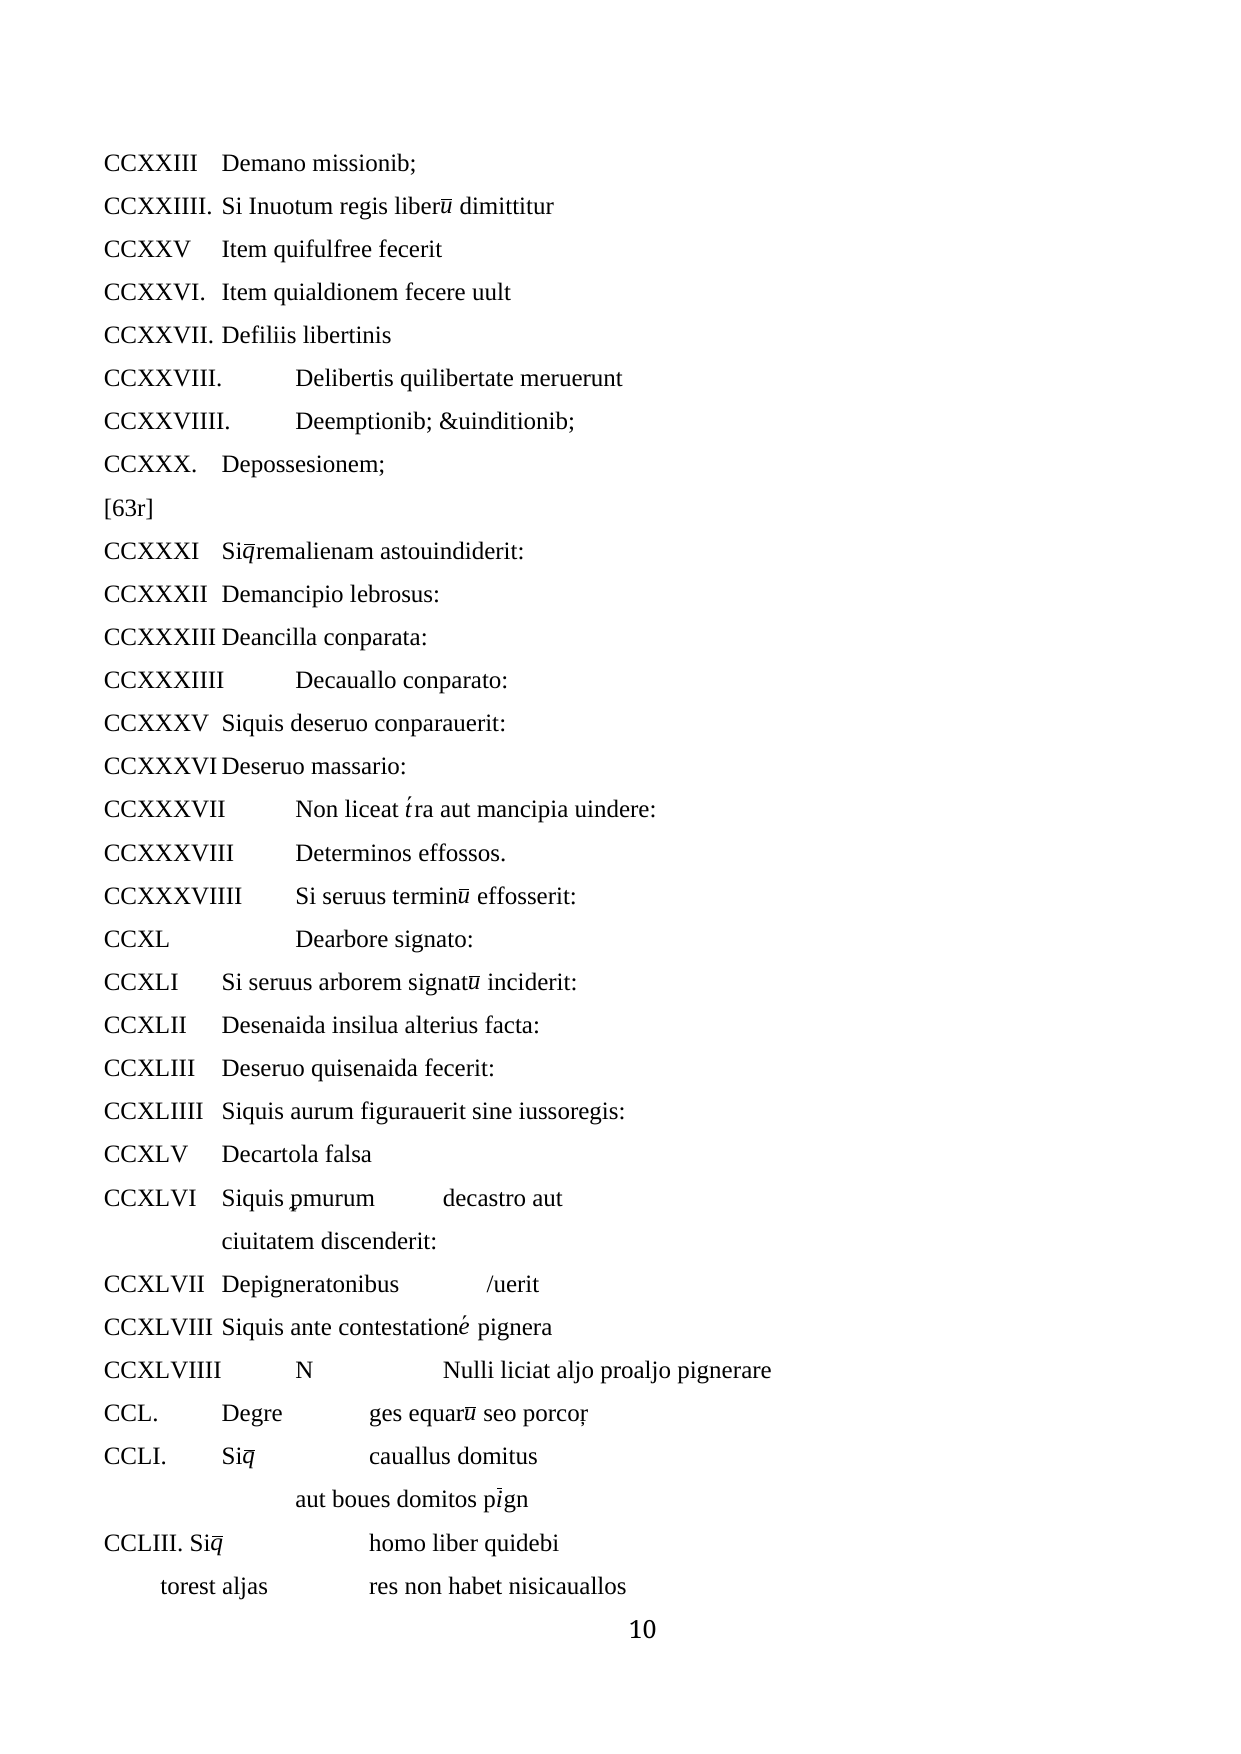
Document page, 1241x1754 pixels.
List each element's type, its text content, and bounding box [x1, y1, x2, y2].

text ciuitatem discenderit: [103, 1226, 1211, 1254]
text CCXLVIIII N Nulli liciat aljo proaljo pignerare [103, 1355, 1211, 1384]
text CCXLI Si seruus arborem signat inciderit: [103, 967, 1211, 996]
text CCXLVI Siquis ᵱmurum decastro aut [103, 1183, 1211, 1211]
text torest aljas res non habet nisicauallos [103, 1571, 1211, 1599]
text CCXXXIII Deancilla conparata: [103, 622, 1211, 651]
text CCXXIIII. Si Inuotum regis liber dimittitur [103, 191, 1211, 219]
text CCXXV Item quifulfree fecerit [103, 234, 1211, 263]
text [63r] [103, 493, 1211, 521]
text CCXLVII Depigneratonibus /uerit [103, 1269, 1211, 1298]
text aut boues domitos pgn [103, 1484, 1211, 1513]
text CCXLII Desenaida insilua alterius facta: [103, 1010, 1211, 1039]
text CCXXX. Depossesionem; [103, 449, 1211, 478]
text CCXXVI. Item quialdionem fecere uult [103, 277, 1211, 306]
text CCLI. Si cauallus domitus [103, 1441, 1211, 1470]
text CCXL Dearbore signato: [103, 924, 1211, 953]
text CCXXVIII. Delibertis quilibertate meruerunt [103, 363, 1211, 392]
text CCXXXVI Deseruo massario: [103, 751, 1211, 780]
text CCXXXIIII Decauallo conparato: [103, 665, 1211, 694]
text CCXXVII. Defiliis libertinis [103, 320, 1211, 349]
text CCLIII. Si homo liber quidebi [103, 1528, 1211, 1556]
text CCXXXII Demancipio lebrosus: [103, 579, 1211, 608]
text CCXXXVII Non liceat ra aut mancipia uindere: [103, 794, 1211, 823]
text CCXLIIII Siquis aurum figurauerit sine iussoregis: [103, 1096, 1211, 1125]
text CCXLV Decartola falsa [103, 1139, 1211, 1168]
text CCXXXVIIII Si seruus termin effosserit: [103, 881, 1211, 909]
text CCL. Degre ges equar seo porcoŗ [103, 1398, 1211, 1427]
text CCXXXI Siremalienam astouindiderit: [103, 536, 1211, 564]
text CCXXXVIII Determinos effossos. [103, 838, 1211, 866]
text CCXXIII Demano missionib; [103, 148, 1211, 176]
text CCXXVIIII. Deemptionib; &uinditionib; [103, 406, 1211, 435]
text CCXXXV Siquis deseruo conparauerit: [103, 708, 1211, 737]
text CCXLIII Deseruo quisenaida fecerit: [103, 1053, 1211, 1082]
text CCXLVIII Siquis ante contestation pignera [103, 1312, 1211, 1341]
